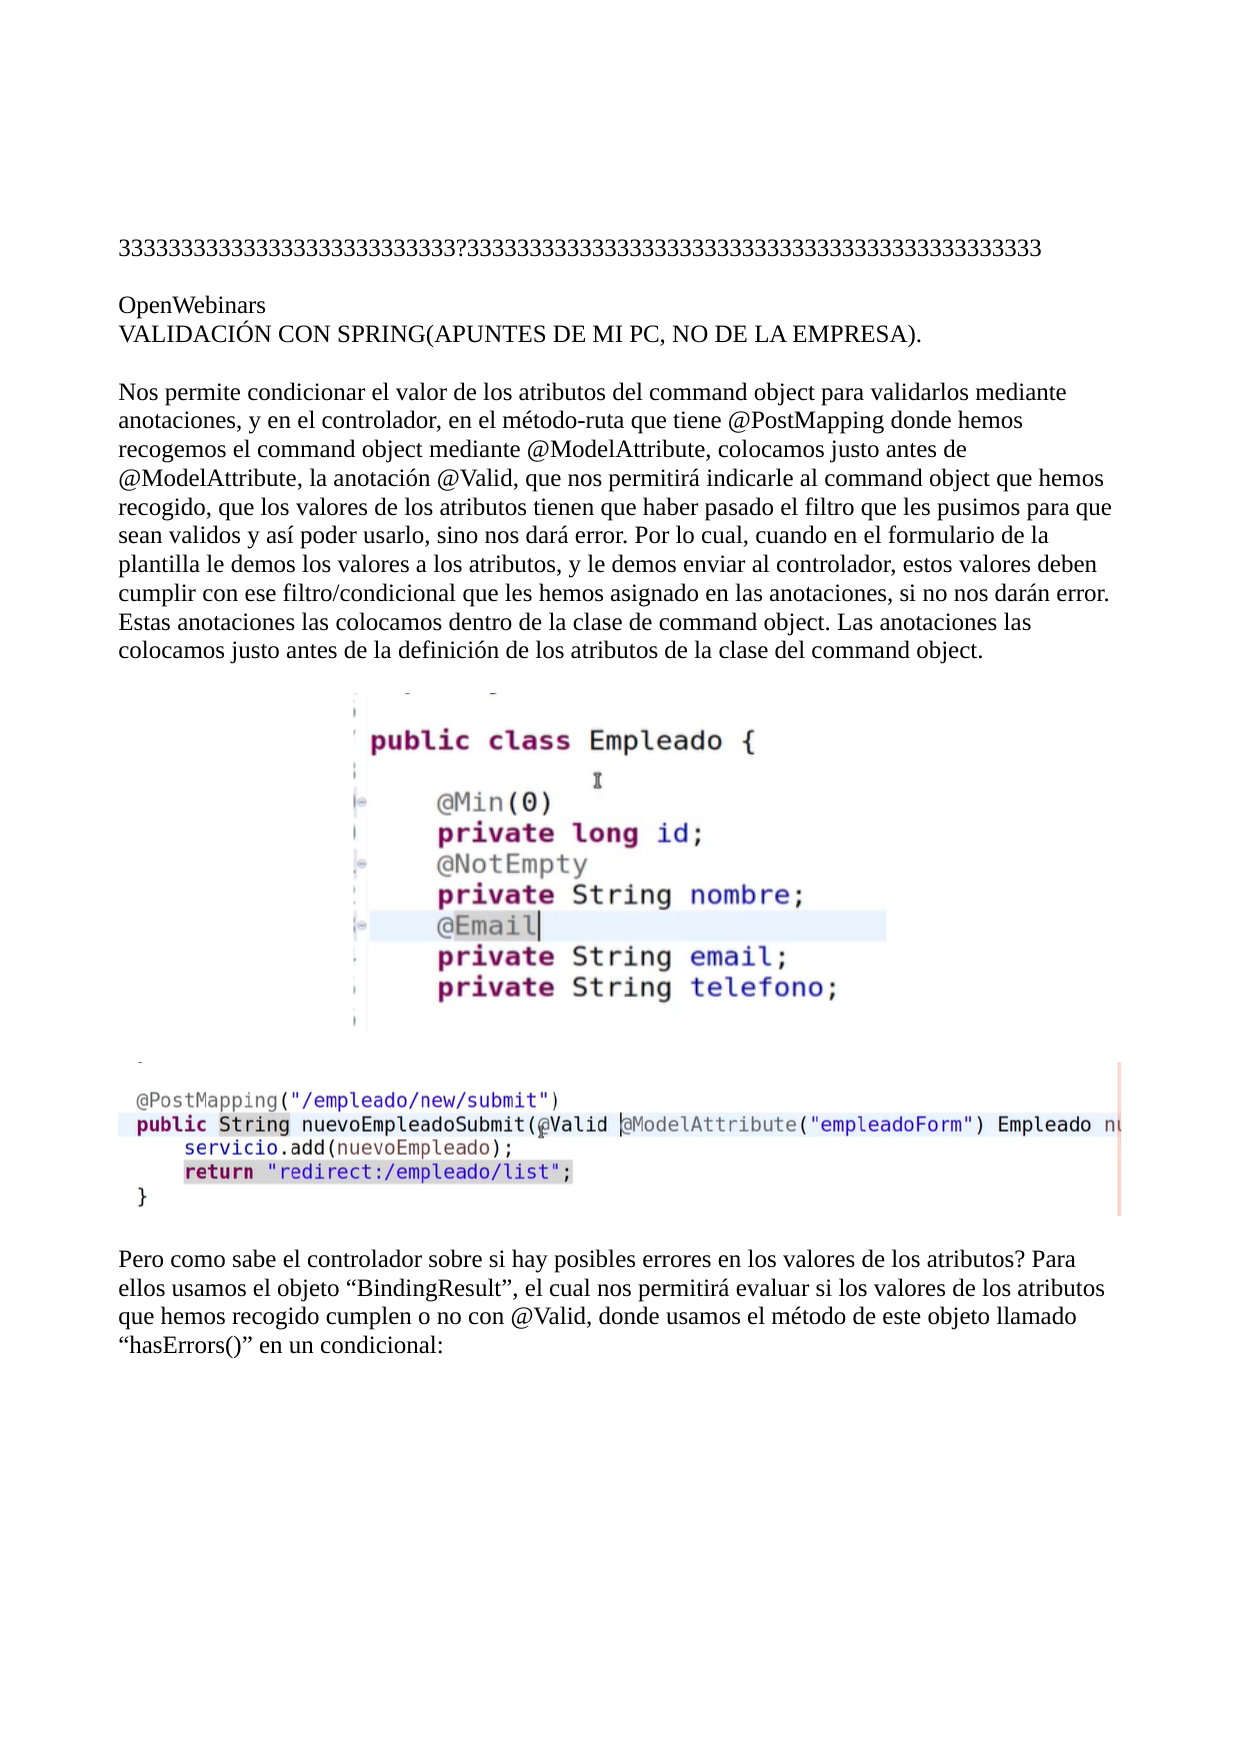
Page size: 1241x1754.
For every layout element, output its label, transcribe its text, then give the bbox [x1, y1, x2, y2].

text OpenWebinars [118, 291, 1122, 319]
picture [353, 693, 887, 1034]
text VALIDACIÓN CON SPRING(APUNTES DE MI PC, NO DE LA EMPRESA). [118, 319, 1122, 348]
text 333333333333333333333333333?3333333333333333333333333333333333333333333333 [118, 233, 1122, 262]
text Nos permite condicionar el valor de los atributos del command object para validarlos mediante anotaciones, y en el controlador, en el método-ruta que tiene @PostMapping donde hemos recogemos el command object mediante @ModelAttribute, colocamos justo antes de @ModelAttribute, la anotación @Valid, que nos permitirá indicarle al command object que hemos recogido, que los valores de los atributos tienen que haber pasado el filtro que les pusimos para que sean validos y así poder usarlo, sino nos dará error. Por lo cual, cuando en el formulario de la plantilla le demos los valores a los atributos, y le demos enviar al controlador, estos valores deben cumplir con ese filtro/condicional que les hemos asignado en las anotaciones, si no nos darán error. Estas anotaciones las colocamos dentro de la clase de command object. Las anotaciones las colocamos justo antes de la definición de los atributos de la clase del command object. [118, 377, 1122, 664]
picture [118, 1062, 1123, 1216]
text Pero como sabe el controlador sobre si hay posibles errores en los valores de los atributos? Para ellos usamos el objeto “BindingResult”, el cual nos permitirá evaluar si los valores de los atributos que hemos recogido cumplen o no con @Valid, donde usamos el método de este objeto llamado “hasErrors()” en un condicional: [118, 1244, 1122, 1359]
